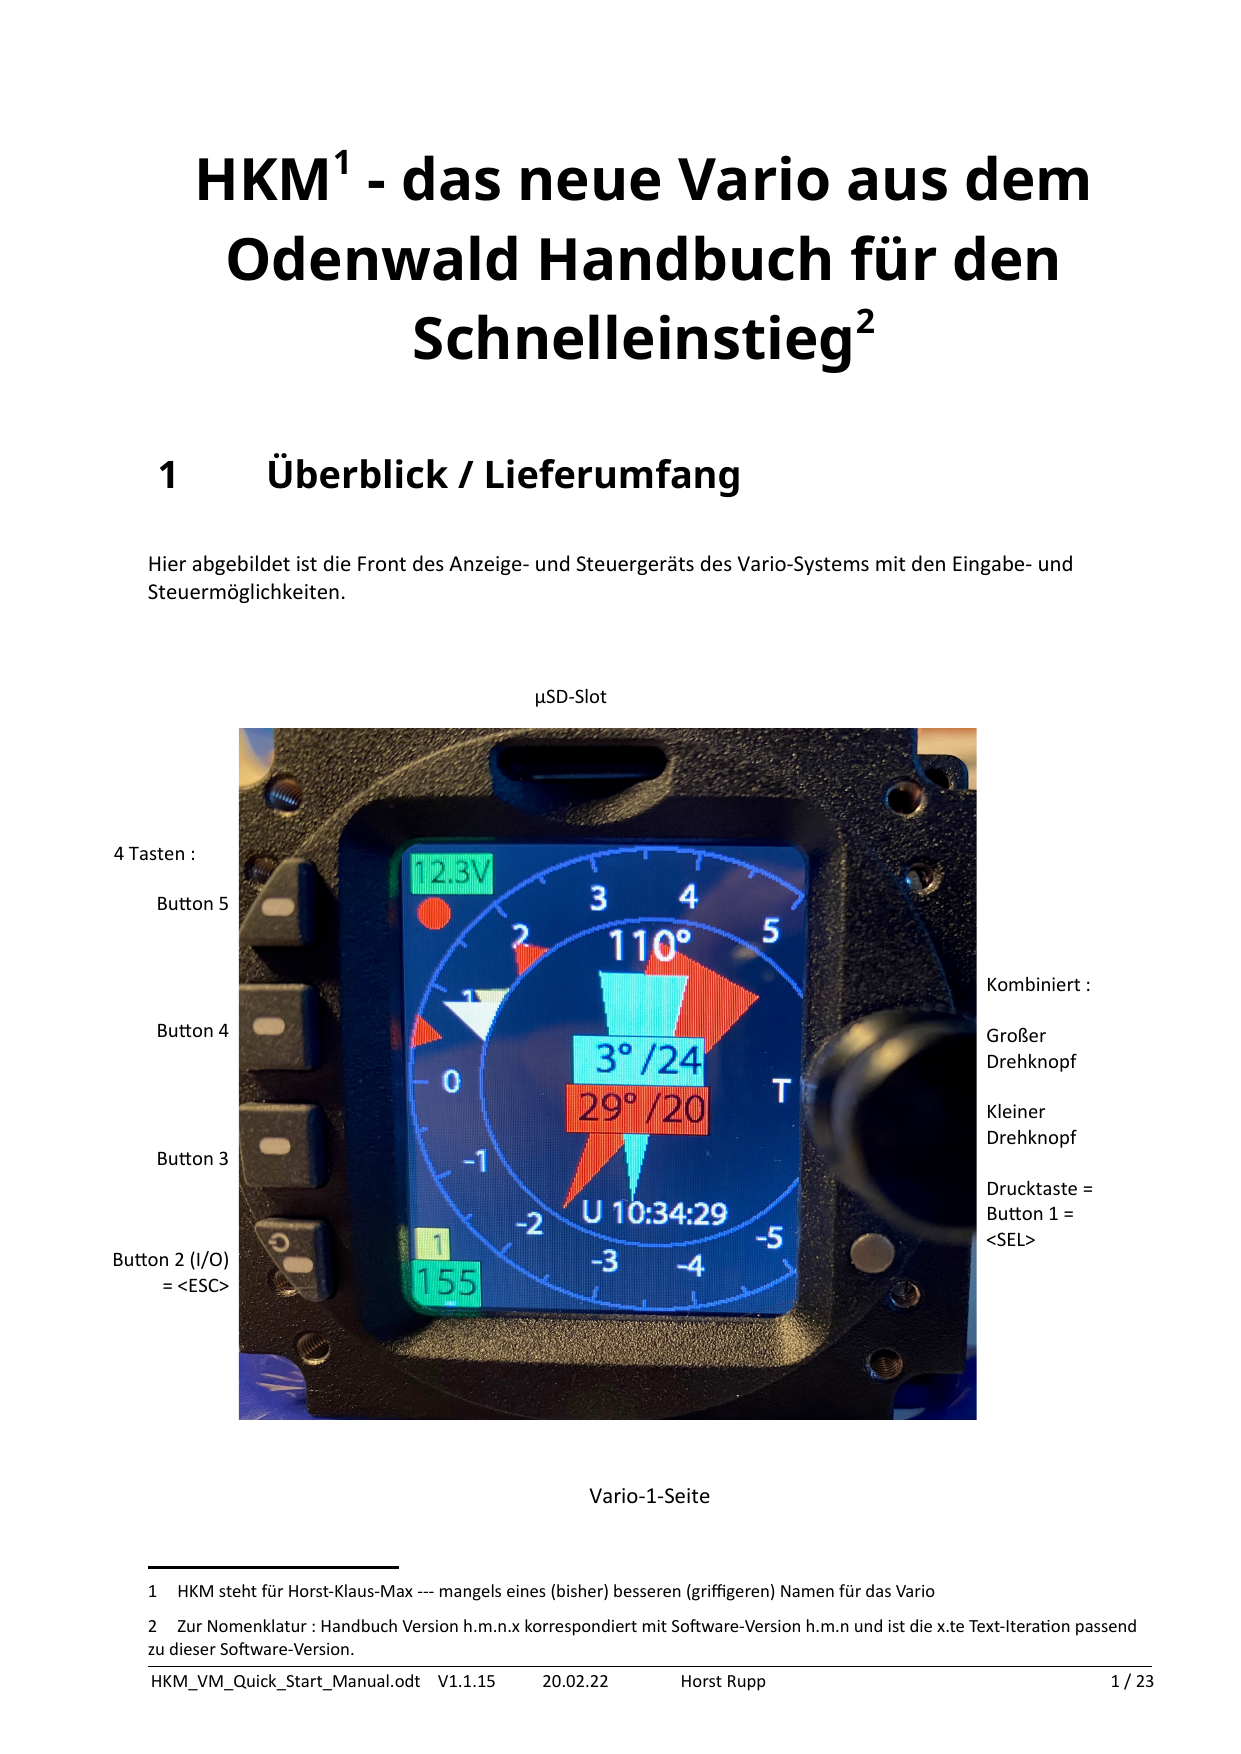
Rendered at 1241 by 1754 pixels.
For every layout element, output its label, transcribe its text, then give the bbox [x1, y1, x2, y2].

picture [238, 728, 977, 1420]
subtitle Überblick / Lieferumfang [148, 448, 1128, 500]
text Vario-1-Seite [148, 1481, 1152, 1509]
text Zur Nomenklatur : Handbuch Version h.m.n.x korrespondiert mit Software-Version h.m.n und ist die x.te Text-Iteration passend zu dieser Software-Version. [148, 1614, 1152, 1660]
title HKM - das neue Vario aus dem Odenwald Handbuch für den Schnelleinstieg [148, 138, 1140, 377]
text Hier abgebildet ist die Front des Anzeige- und Steuergeräts des Vario-Systems mit den Eingabe- und Steuermöglichkeiten. [148, 549, 1152, 605]
text HKM steht für Horst-Klaus-Max --- mangels eines (bisher) besseren (griffigeren) Namen für das Vario [148, 1579, 1152, 1602]
